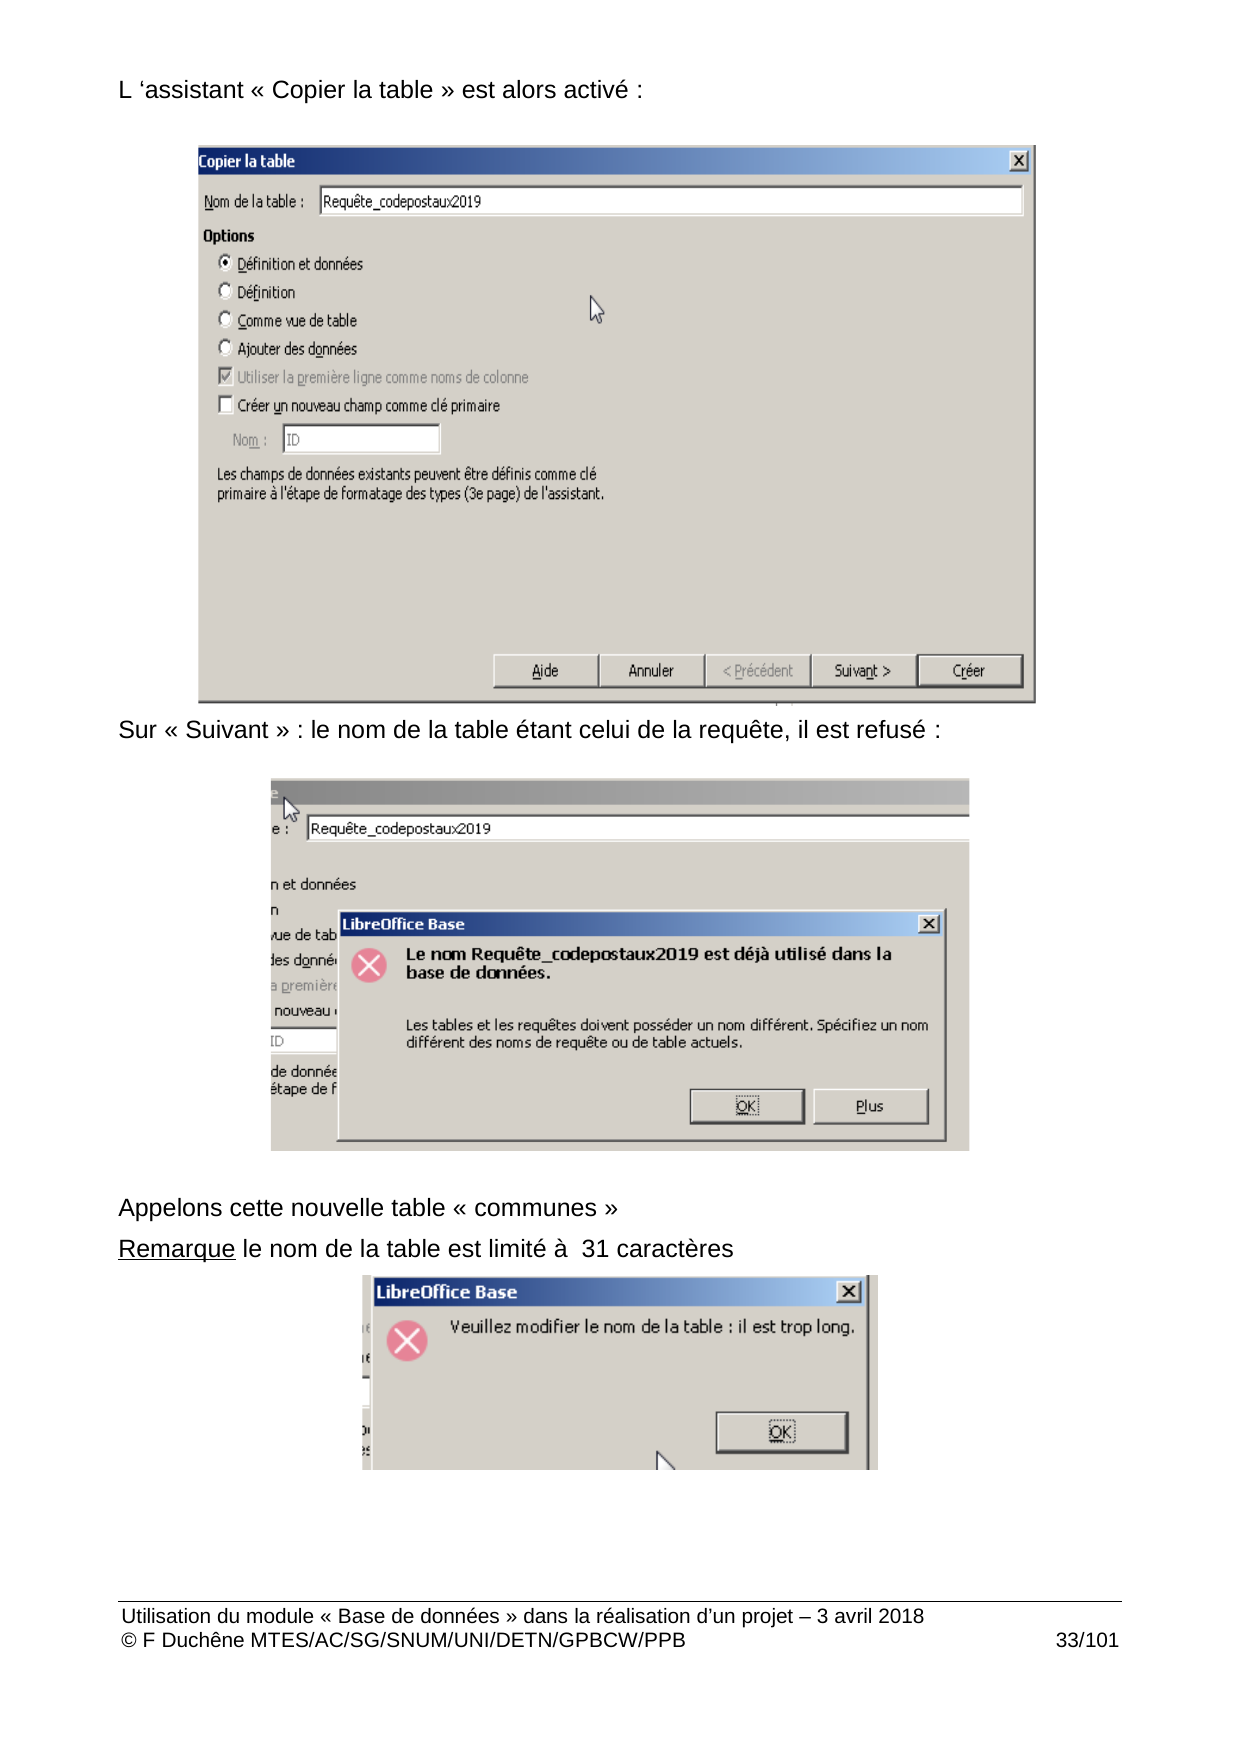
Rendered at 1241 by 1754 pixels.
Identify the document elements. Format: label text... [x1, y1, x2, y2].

picture [362, 1275, 878, 1470]
text Remarque le nom de la table est limité à 31 caractères [118, 1234, 1122, 1263]
text Sur « Suivant » : le nom de la table étant celui de la requête, il est refusé : [118, 715, 1122, 744]
text Appelons cette nouvelle table « communes » [118, 1192, 1122, 1222]
text L ‘assistant « Copier la table » est alors activé : [118, 75, 1122, 104]
